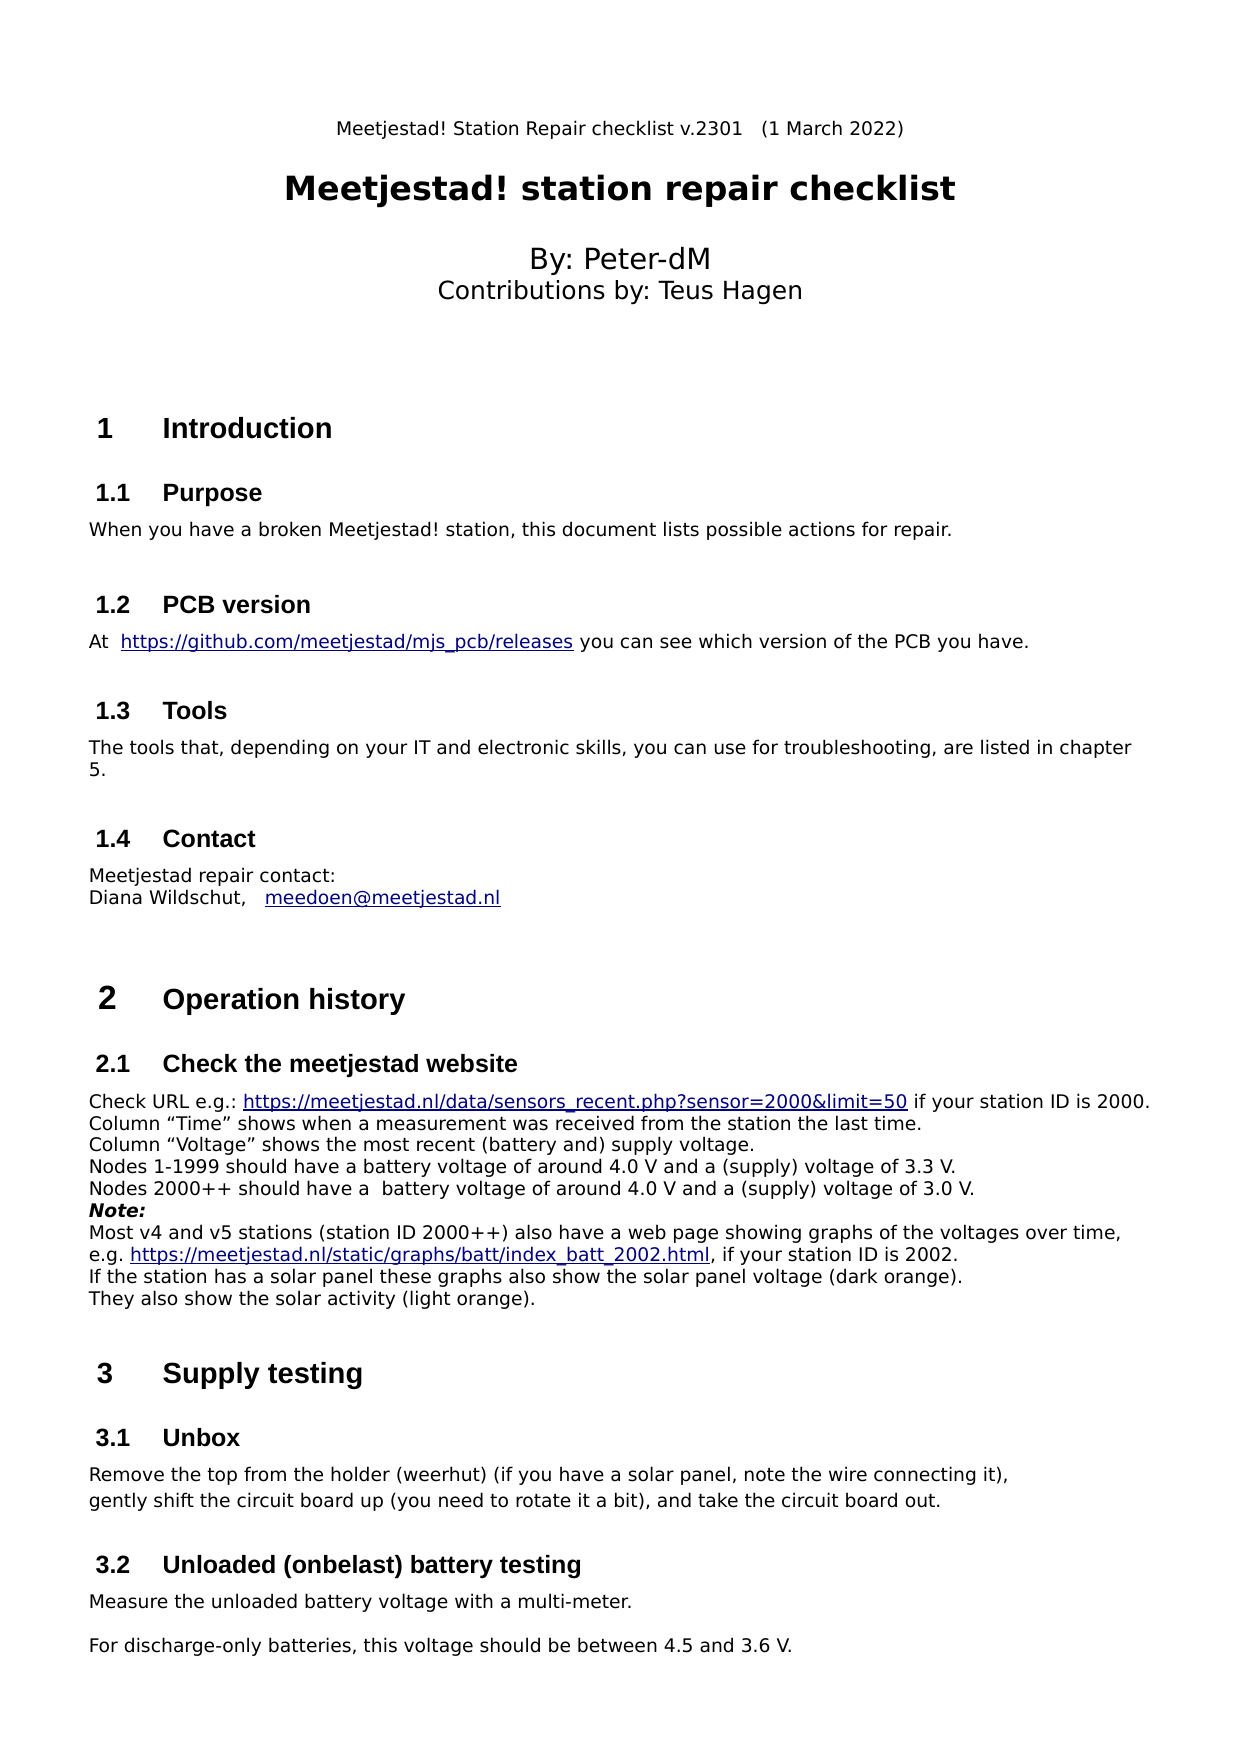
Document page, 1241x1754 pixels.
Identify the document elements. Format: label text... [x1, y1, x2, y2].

text The tools that, depending on your IT and electronic skills, you can use for troubleshooting, are listed in chapter 5. [88, 737, 1152, 781]
text Note: Most v4 and v5 stations (station ID 2000++) also have a web page showing graphs of the voltages over time, e.g. https://meetjestad.nl/static/graphs/batt/index_batt_2002.html, if your station ID is 2002. [88, 1200, 1152, 1266]
subtitle PCB version [88, 590, 1152, 619]
text Measure the unloaded battery voltage with a multi-meter. [88, 1591, 1152, 1613]
subtitle Introduction [88, 411, 1152, 444]
subtitle Unloaded (onbelast) battery testing [88, 1550, 1152, 1579]
list At https://github.com/meetjestad/mjs_pcb/releases you can see which version of the PCB you have. [88, 631, 1152, 653]
text If the station has a solar panel these graphs also show the solar panel voltage (dark orange). [88, 1266, 1152, 1288]
text Column “Time” shows when a measurement was received from the station the last time. [88, 1113, 1152, 1134]
subtitle Contact [88, 824, 1152, 852]
text For discharge-only batteries, this voltage should be between 4.5 and 3.6 V. [88, 1635, 1152, 1657]
subtitle Check the meetjestad website [88, 1049, 1152, 1078]
subtitle Supply testing [88, 1356, 1152, 1390]
text Remove the top from the holder (weerhut) (if you have a solar panel, note the wire connecting it), gently shift the circuit board up (you need to rotate it a bit), and take the circuit board out. [88, 1464, 1152, 1511]
text Contributions by: Teus Hagen [88, 276, 1152, 305]
text Check URL e.g.: https://meetjestad.nl/data/sensors_recent.php?sensor=2000&limit=50 if your station ID is 2000. [88, 1091, 1152, 1113]
subtitle Operation history [88, 977, 1152, 1016]
text Nodes 1-1999 should have a battery voltage of around 4.0 V and a (supply) voltage of 3.3 V. [88, 1156, 1152, 1178]
subtitle Tools [88, 696, 1152, 725]
text Meetjestad repair contact: Diana Wildschut, meedoen@meetjestad.nl [88, 865, 1152, 909]
text Column “Voltage” shows the most recent (battery and) supply voltage. [88, 1134, 1152, 1156]
text By: Peter-dM [88, 242, 1152, 276]
subtitle Unbox [88, 1423, 1152, 1452]
text They also show the solar activity (light orange). [88, 1288, 1152, 1309]
subtitle Purpose [88, 477, 1152, 506]
list When you have a broken Meetjestad! station, this document lists possible actions for repair. [88, 519, 1152, 541]
text Meetjestad! station repair checklist [88, 169, 1152, 208]
text Nodes 2000++ should have a battery voltage of around 4.0 V and a (supply) voltage of 3.0 V. [88, 1178, 1152, 1200]
